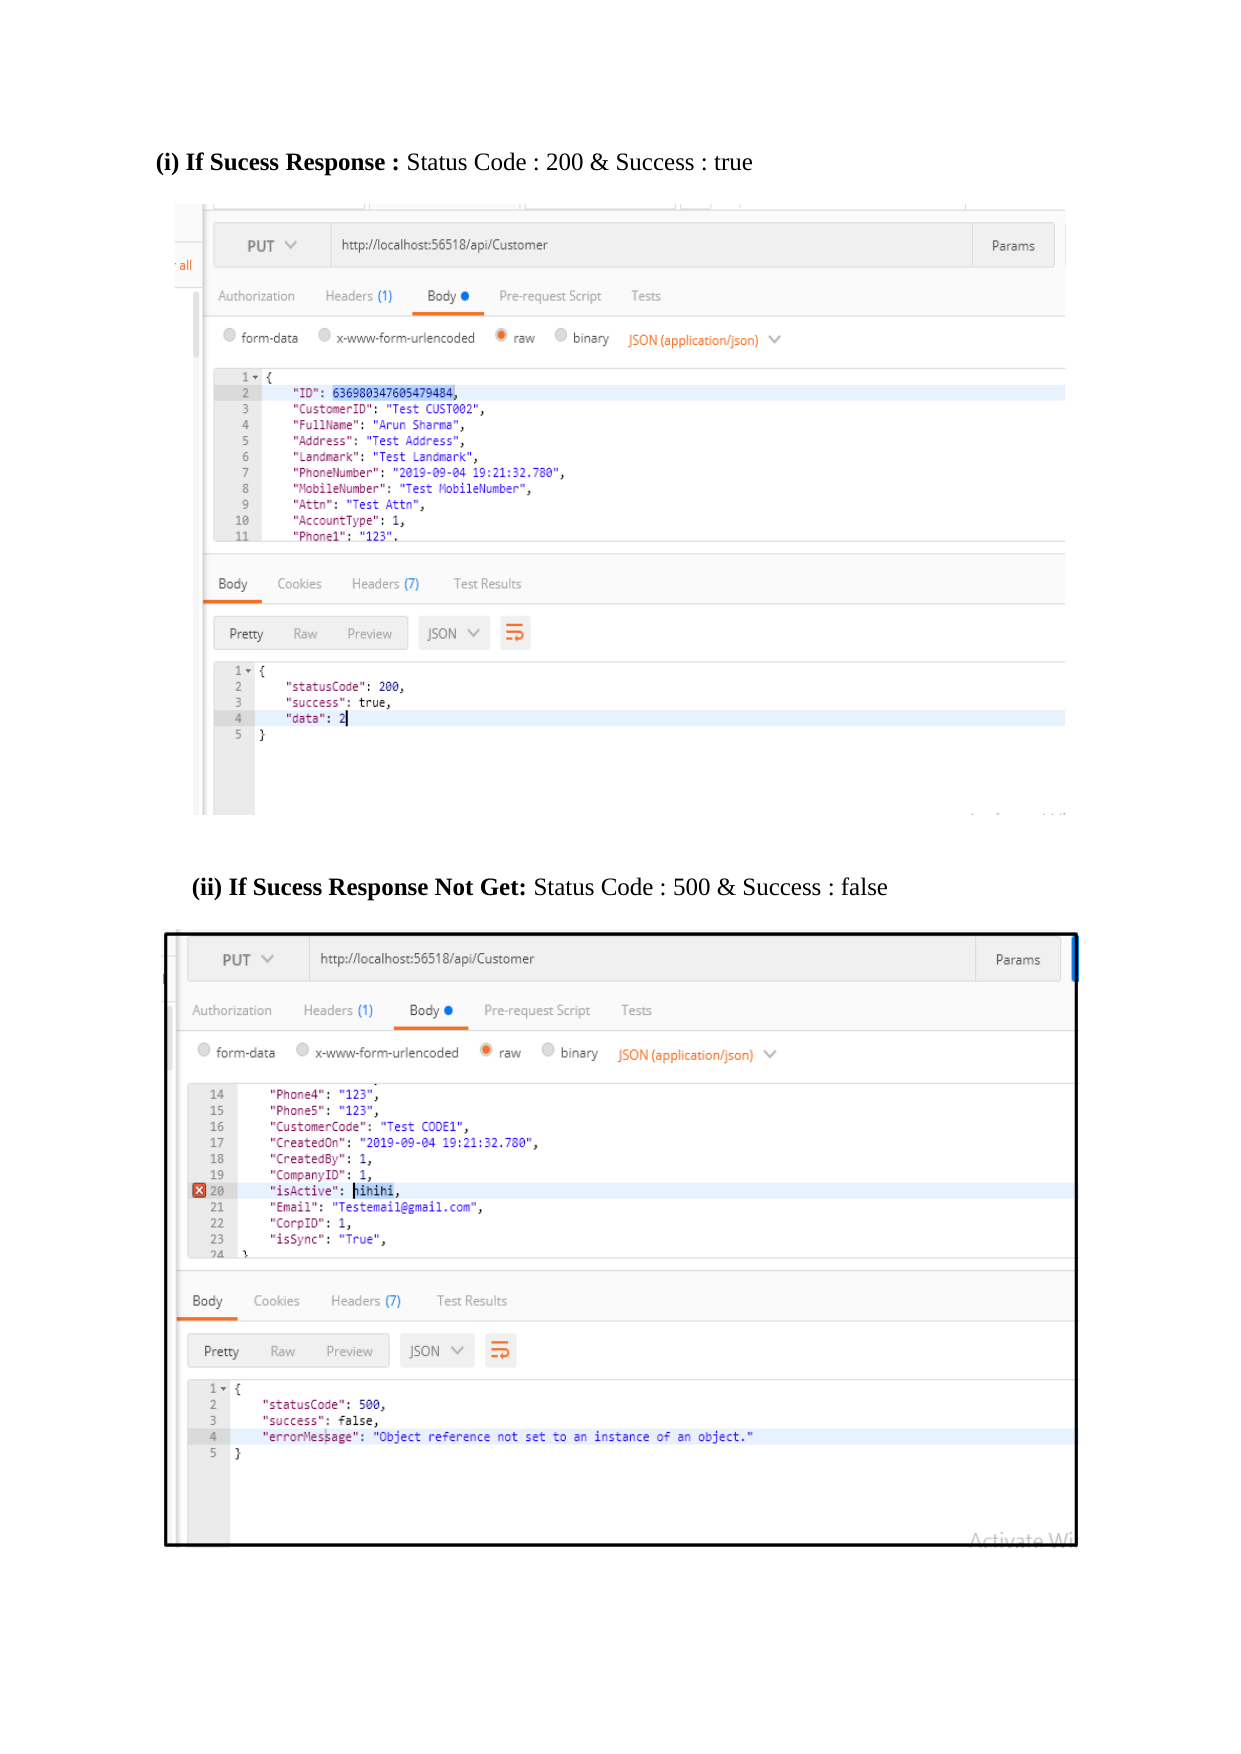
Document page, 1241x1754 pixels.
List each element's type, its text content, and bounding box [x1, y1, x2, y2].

picture [161, 929, 1079, 1548]
text (i) If Sucess Response : Status Code : 200 & Success : true [118, 147, 1122, 176]
picture [174, 204, 1066, 815]
text (ii) If Sucess Response Not Get: Status Code : 500 & Success : false [118, 872, 1122, 901]
